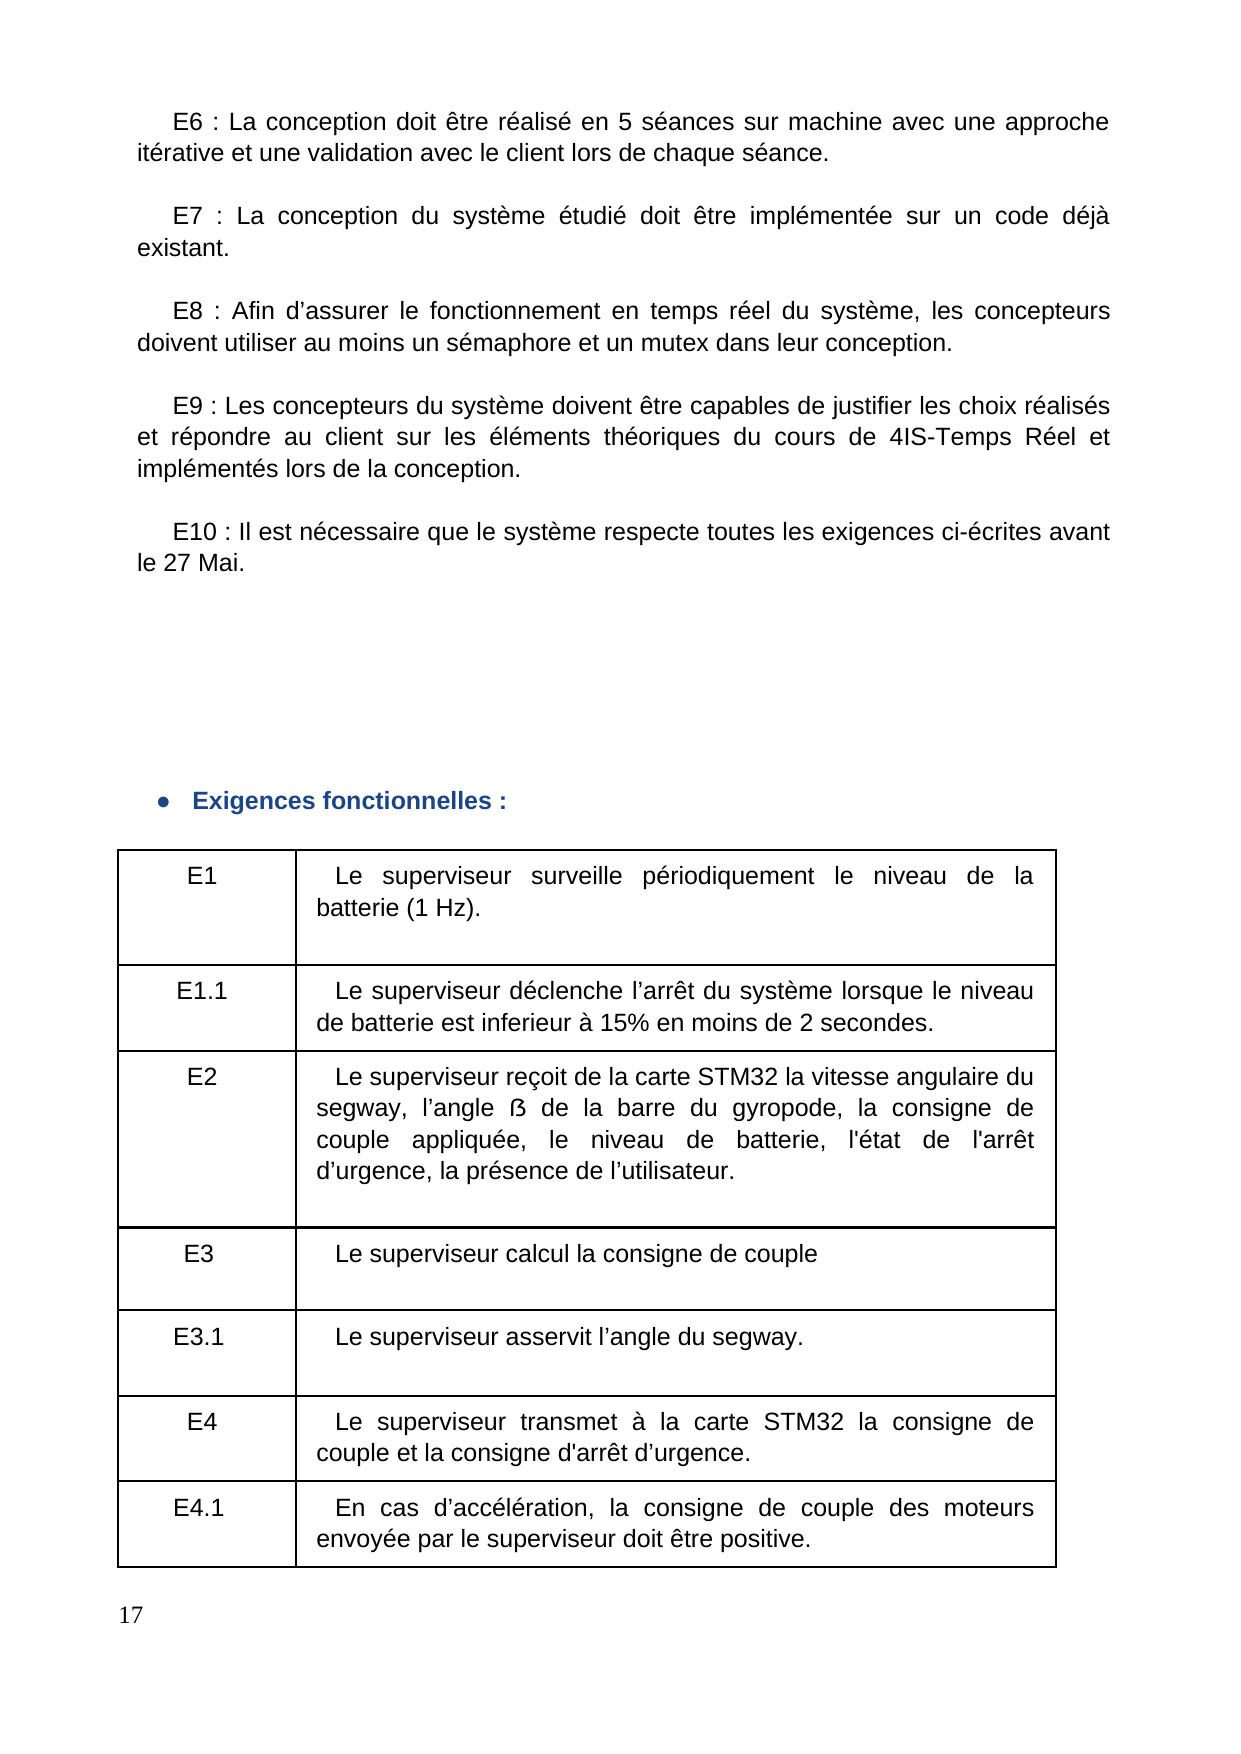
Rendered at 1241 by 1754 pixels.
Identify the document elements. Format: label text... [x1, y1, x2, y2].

text E6 : La conception doit être réalisé en 5 séances sur machine avec une approche itérative et une validation avec le client lors de chaque séance. [137, 107, 1112, 167]
table_cell E1.1 [119, 966, 295, 1050]
text E8 : Afin d’assurer le fonctionnement en temps réel du système, les concepteurs doivent utiliser au moins un sémaphore et un mutex dans leur conception. [137, 296, 1112, 356]
table_header Le superviseur surveille périodiquement le niveau de la batterie (1 Hz). [297, 851, 1055, 964]
table_cell En cas d’accélération, la consigne de couple des moteurs envoyée par le superviseur doit être positive. [297, 1482, 1055, 1566]
table_cell E3.1 [119, 1311, 295, 1395]
table_cell E3 [119, 1229, 295, 1309]
table_cell E2 [119, 1052, 295, 1226]
text E7 : La conception du système étudié doit être implémentée sur un code déjà existant. [137, 201, 1112, 262]
text E9 : Les concepteurs du système doivent être capables de justifier les choix réalisés et répondre au client sur les éléments théoriques du cours de 4IS-Temps Réel et implémentés lors de la conception. [137, 391, 1112, 482]
table_cell Le superviseur asservit l’angle du segway. [297, 1311, 1055, 1395]
table_cell Le superviseur transmet à la carte STM32 la consigne de couple et la consigne d'arrêt d’urgence. [297, 1397, 1055, 1480]
table_cell Le superviseur reçoit de la carte STM32 la vitesse angulaire du segway, l’angle ẞ de la barre du gyropode, la consigne de couple appliquée, le niveau de batterie, l'état de l'arrêt d’urgence, la présence de l’utilisateur. [297, 1052, 1055, 1226]
text E10 : Il est nécessaire que le système respecte toutes les exigences ci-écrites avant le 27 Mai. [137, 517, 1112, 577]
table_cell E4 [119, 1397, 295, 1480]
list Exigences fonctionnelles : [118, 786, 1112, 814]
table_cell Le superviseur calcul la consigne de couple [297, 1229, 1055, 1309]
table_cell E4.1 [119, 1482, 295, 1566]
table_cell Le superviseur déclenche l’arrêt du système lorsque le niveau de batterie est inferieur à 15% en moins de 2 secondes. [297, 966, 1055, 1050]
table_header E1 [119, 851, 295, 964]
